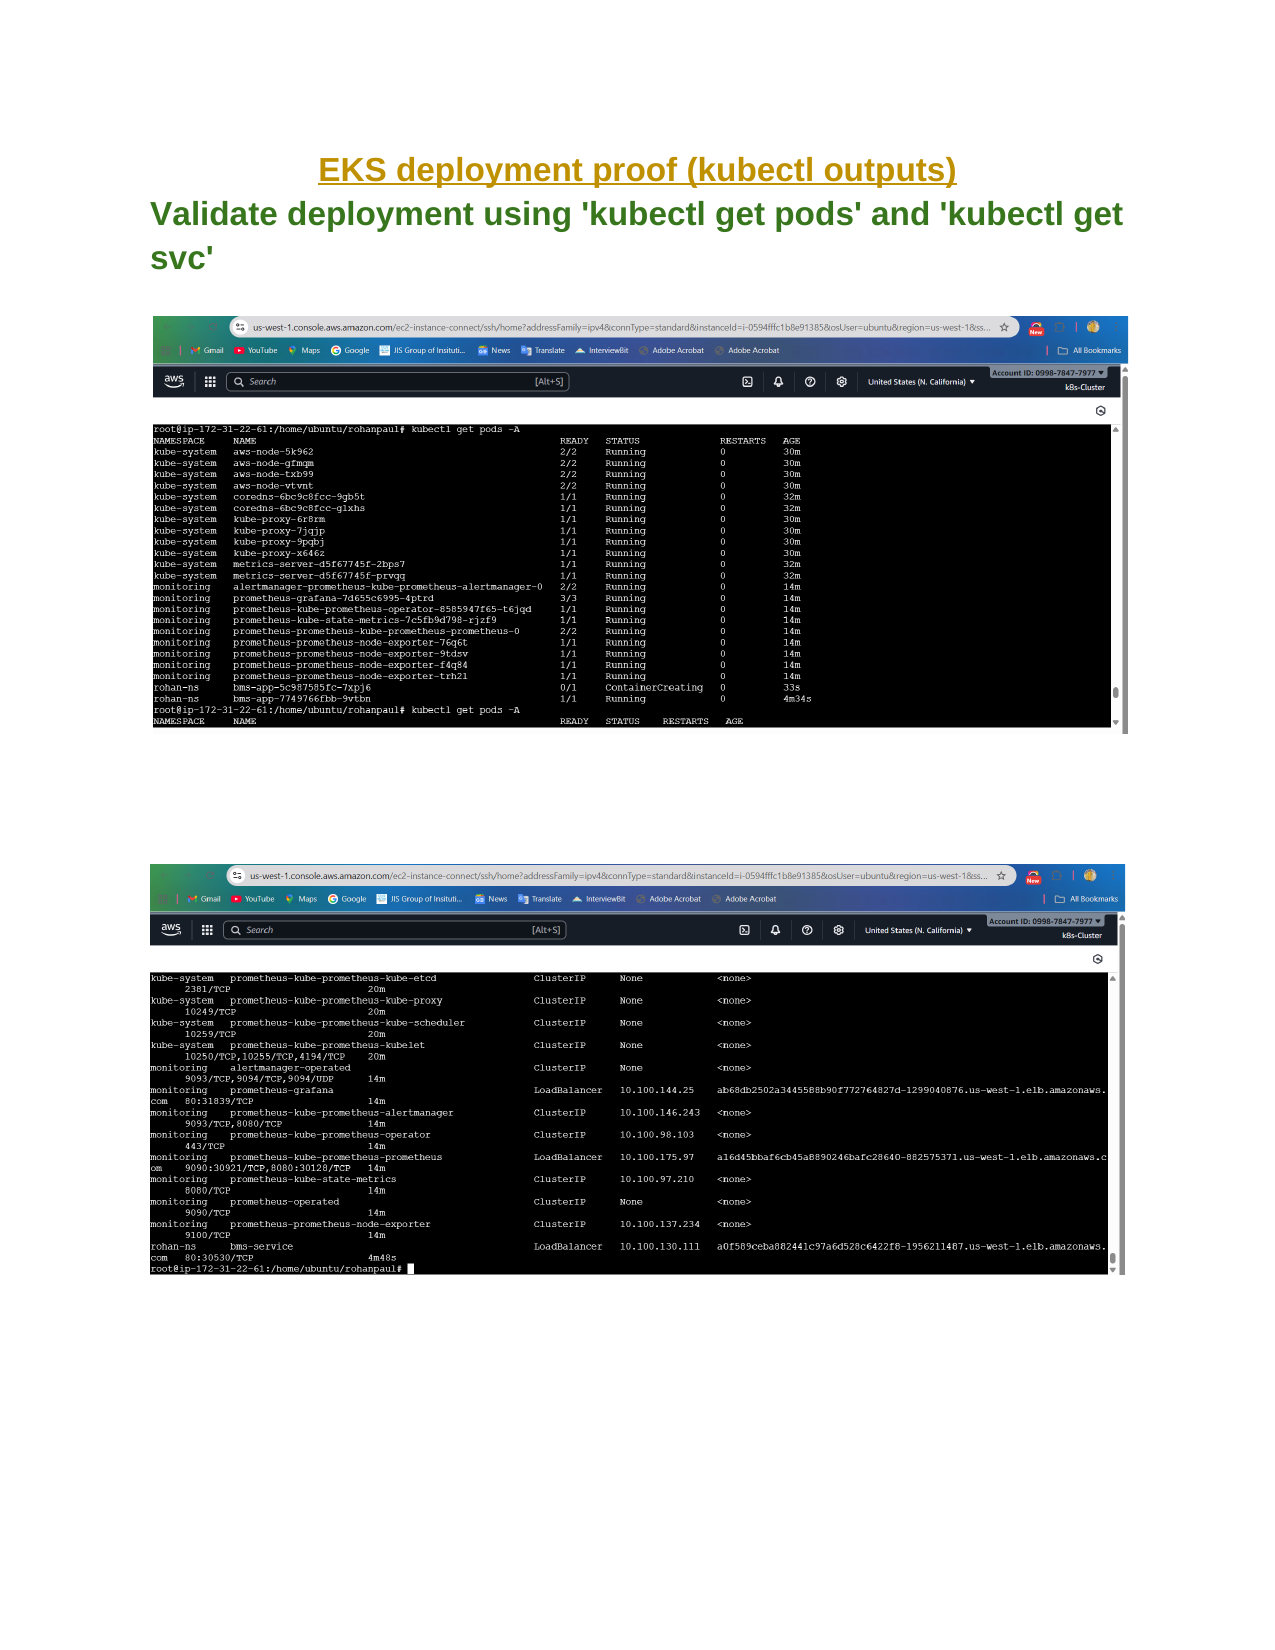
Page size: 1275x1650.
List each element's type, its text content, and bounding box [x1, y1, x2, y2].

picture [153, 316, 1129, 734]
text Validate deployment using 'kubectl get pods' and 'kubectl get svc' [150, 194, 1125, 277]
picture [150, 864, 1125, 1275]
text EKS deployment proof (kubectl outputs) [150, 150, 1125, 188]
